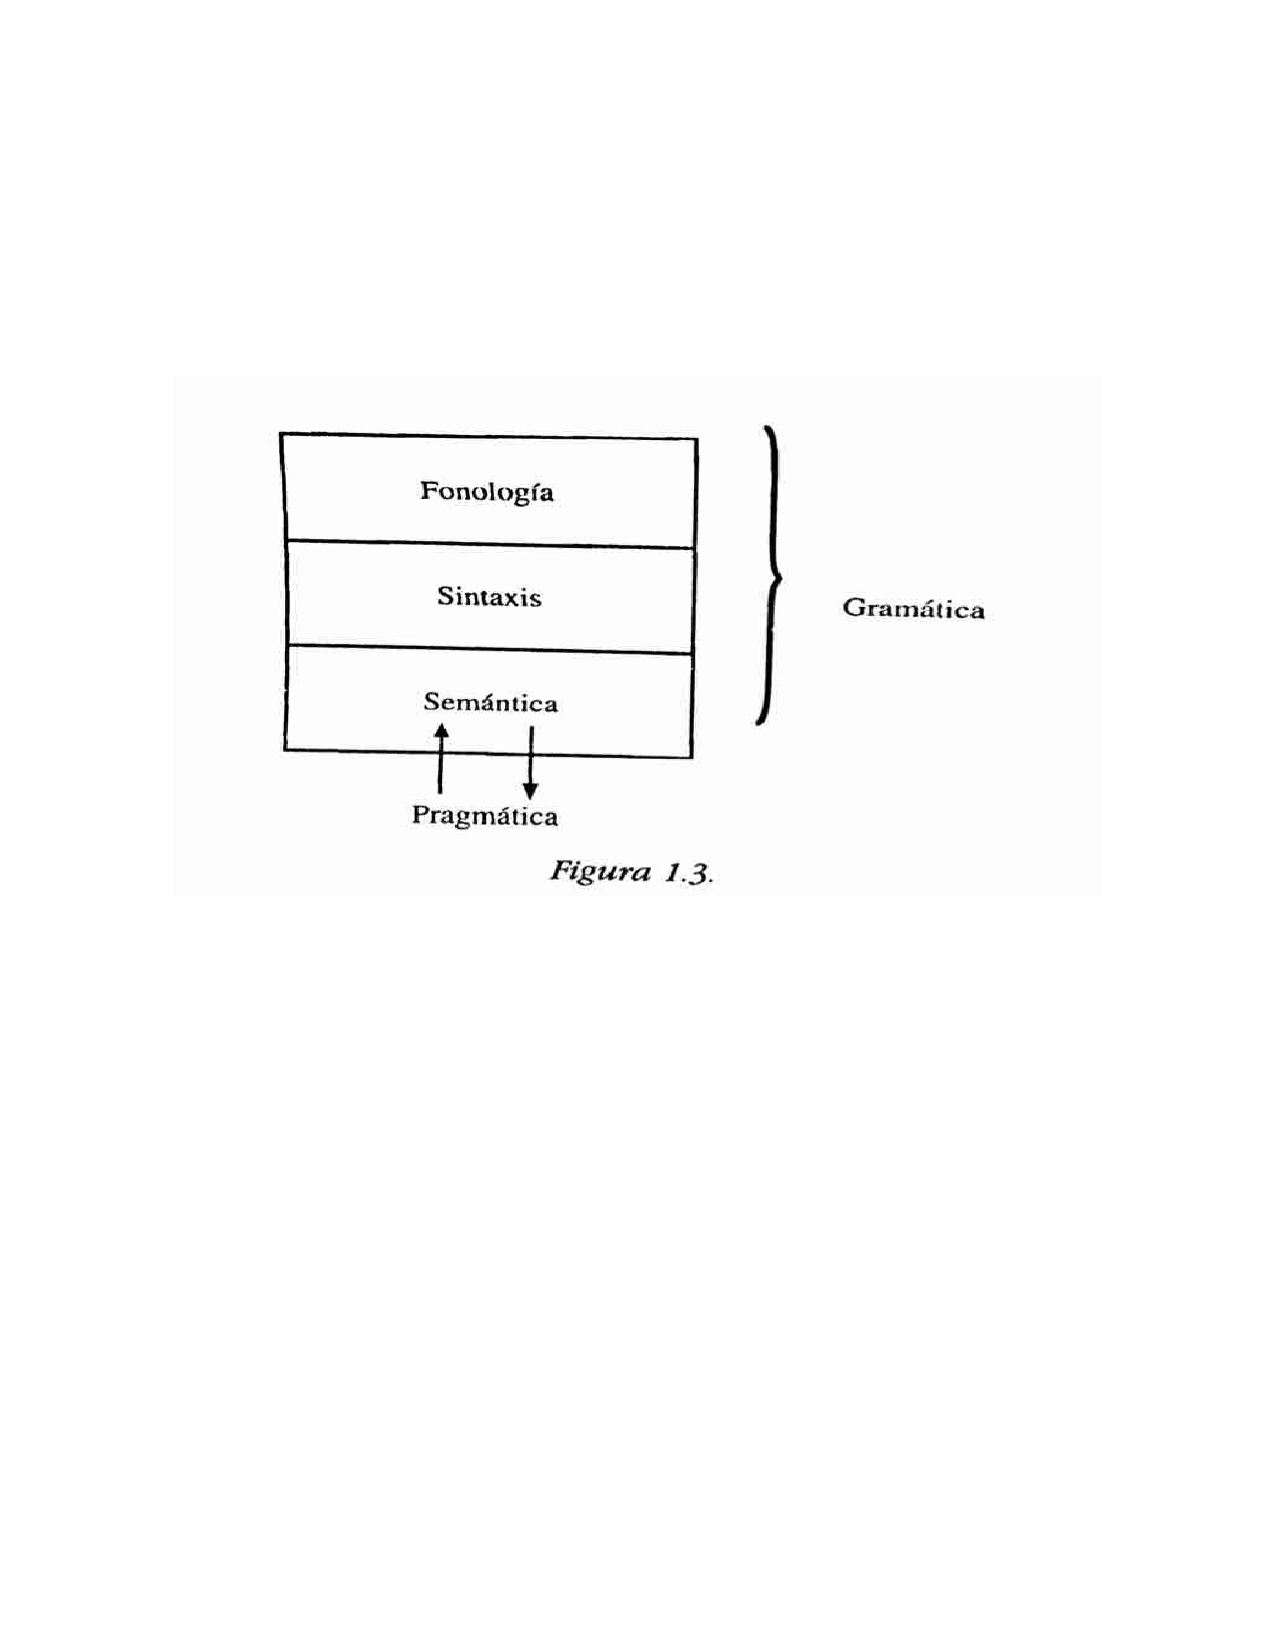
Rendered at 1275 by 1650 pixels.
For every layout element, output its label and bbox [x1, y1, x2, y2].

picture [172, 118, 1103, 1152]
